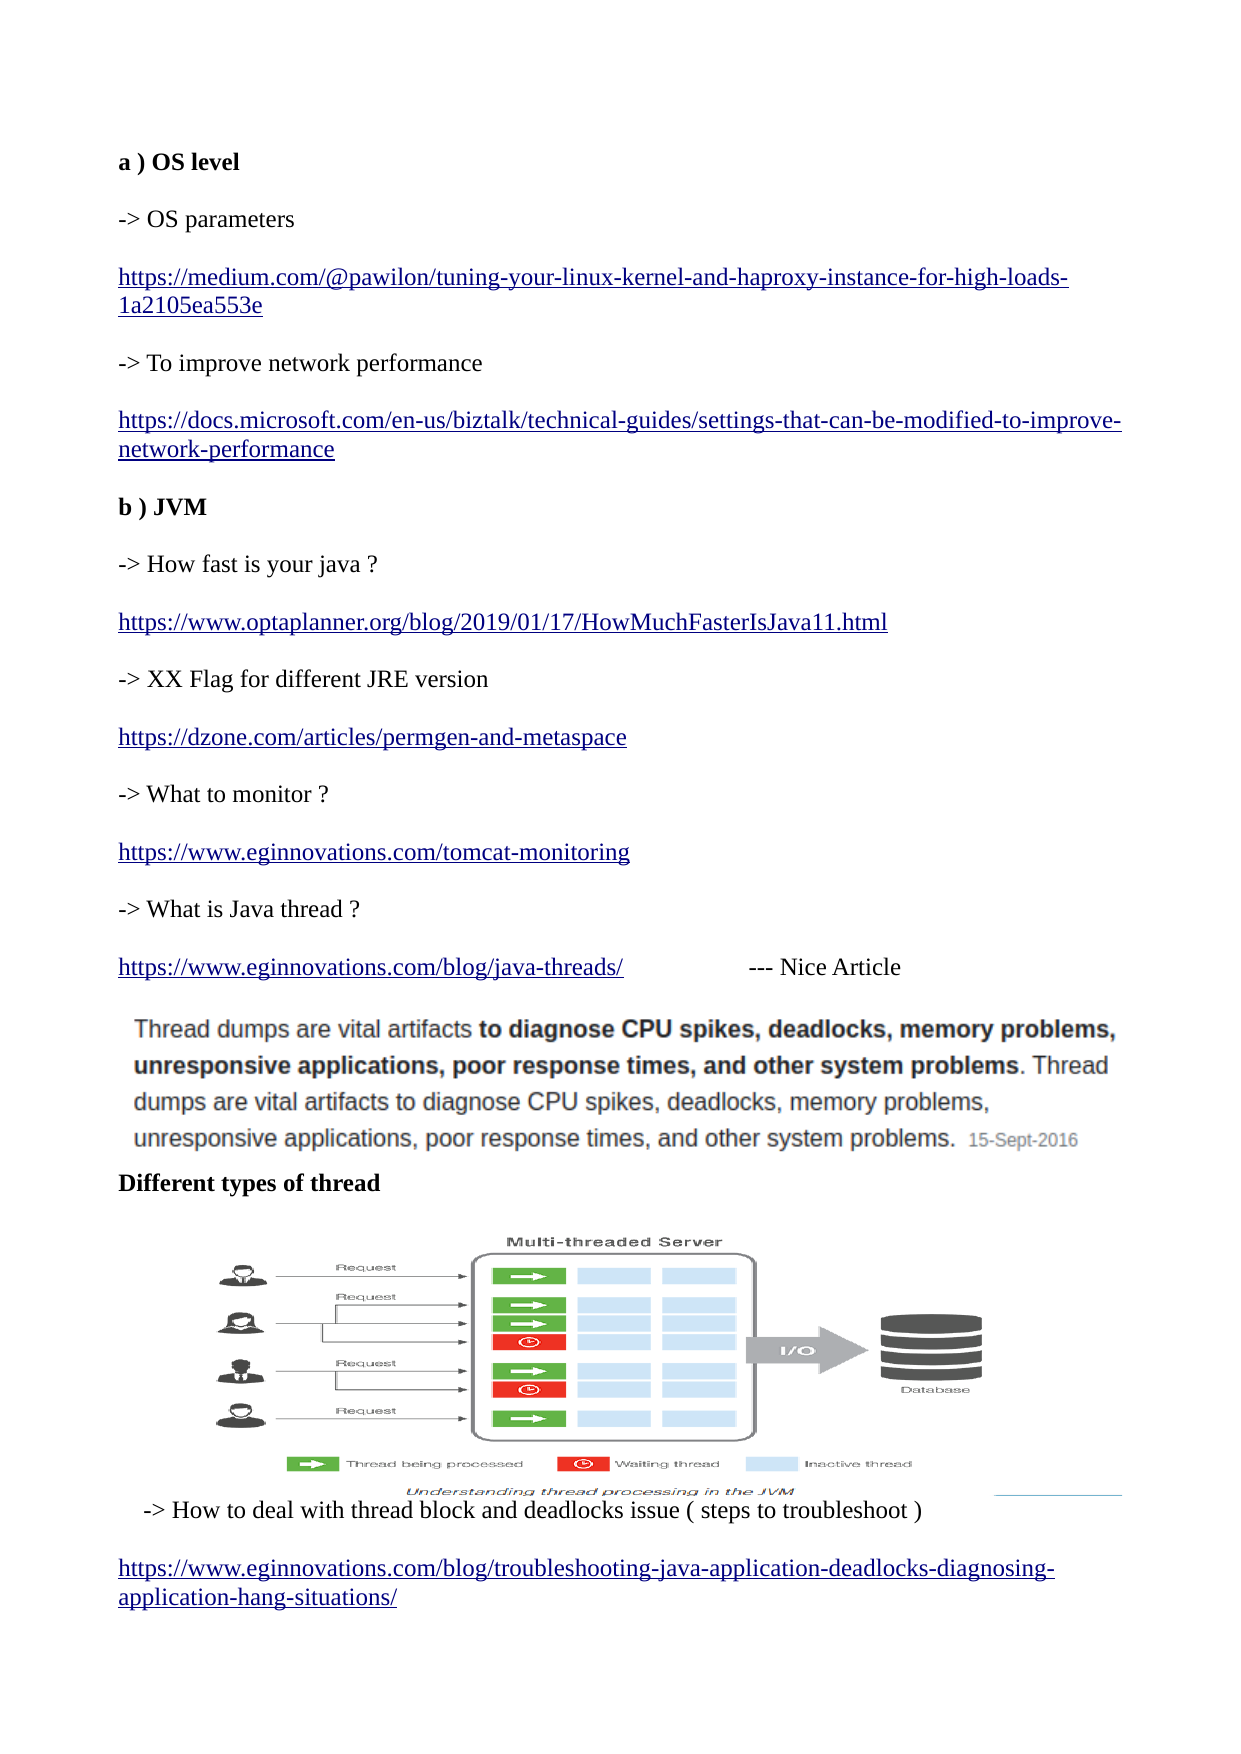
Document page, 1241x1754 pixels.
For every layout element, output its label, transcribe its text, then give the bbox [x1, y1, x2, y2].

text https://medium.com/@pawilon/tuning-your-linux-kernel-and-haproxy-instance-for-high-loads-1a2105ea553e [118, 262, 1122, 319]
text a ) OS level [118, 147, 1122, 176]
text -> What to monitor ? [118, 779, 1122, 808]
text -> XX Flag for different JRE version [118, 664, 1122, 693]
text -> How fast is your java ? [118, 549, 1122, 578]
picture [118, 1225, 1123, 1496]
text https://dzone.com/articles/permgen-and-metaspace [118, 722, 1122, 751]
text -> OS parameters [118, 204, 1122, 233]
text https://docs.microsoft.com/en-us/biztalk/technical-guides/settings-that-can-be-modified-to-improve- [118, 406, 1122, 431]
text network-performance [118, 432, 1122, 463]
picture [118, 1009, 1123, 1168]
text https://www.eginnovations.com/blog/troubleshooting-java-application-deadlocks-diagnosing-application-hang-situations/ [118, 1553, 1122, 1611]
text https://www.eginnovations.com/blog/java-threads/ --- Nice Article [118, 952, 1122, 981]
text b ) JVM [118, 492, 1122, 521]
text https://www.eginnovations.com/tomcat-monitoring [118, 837, 1122, 866]
text Different types of thread [118, 1168, 1122, 1197]
text -> How to deal with thread block and deadlocks issue ( steps to troubleshoot ) [118, 1496, 1122, 1524]
text -> To improve network performance [118, 348, 1122, 377]
text https://www.optaplanner.org/blog/2019/01/17/HowMuchFasterIsJava11.html [118, 607, 1122, 636]
text -> What is Java thread ? [118, 894, 1122, 923]
